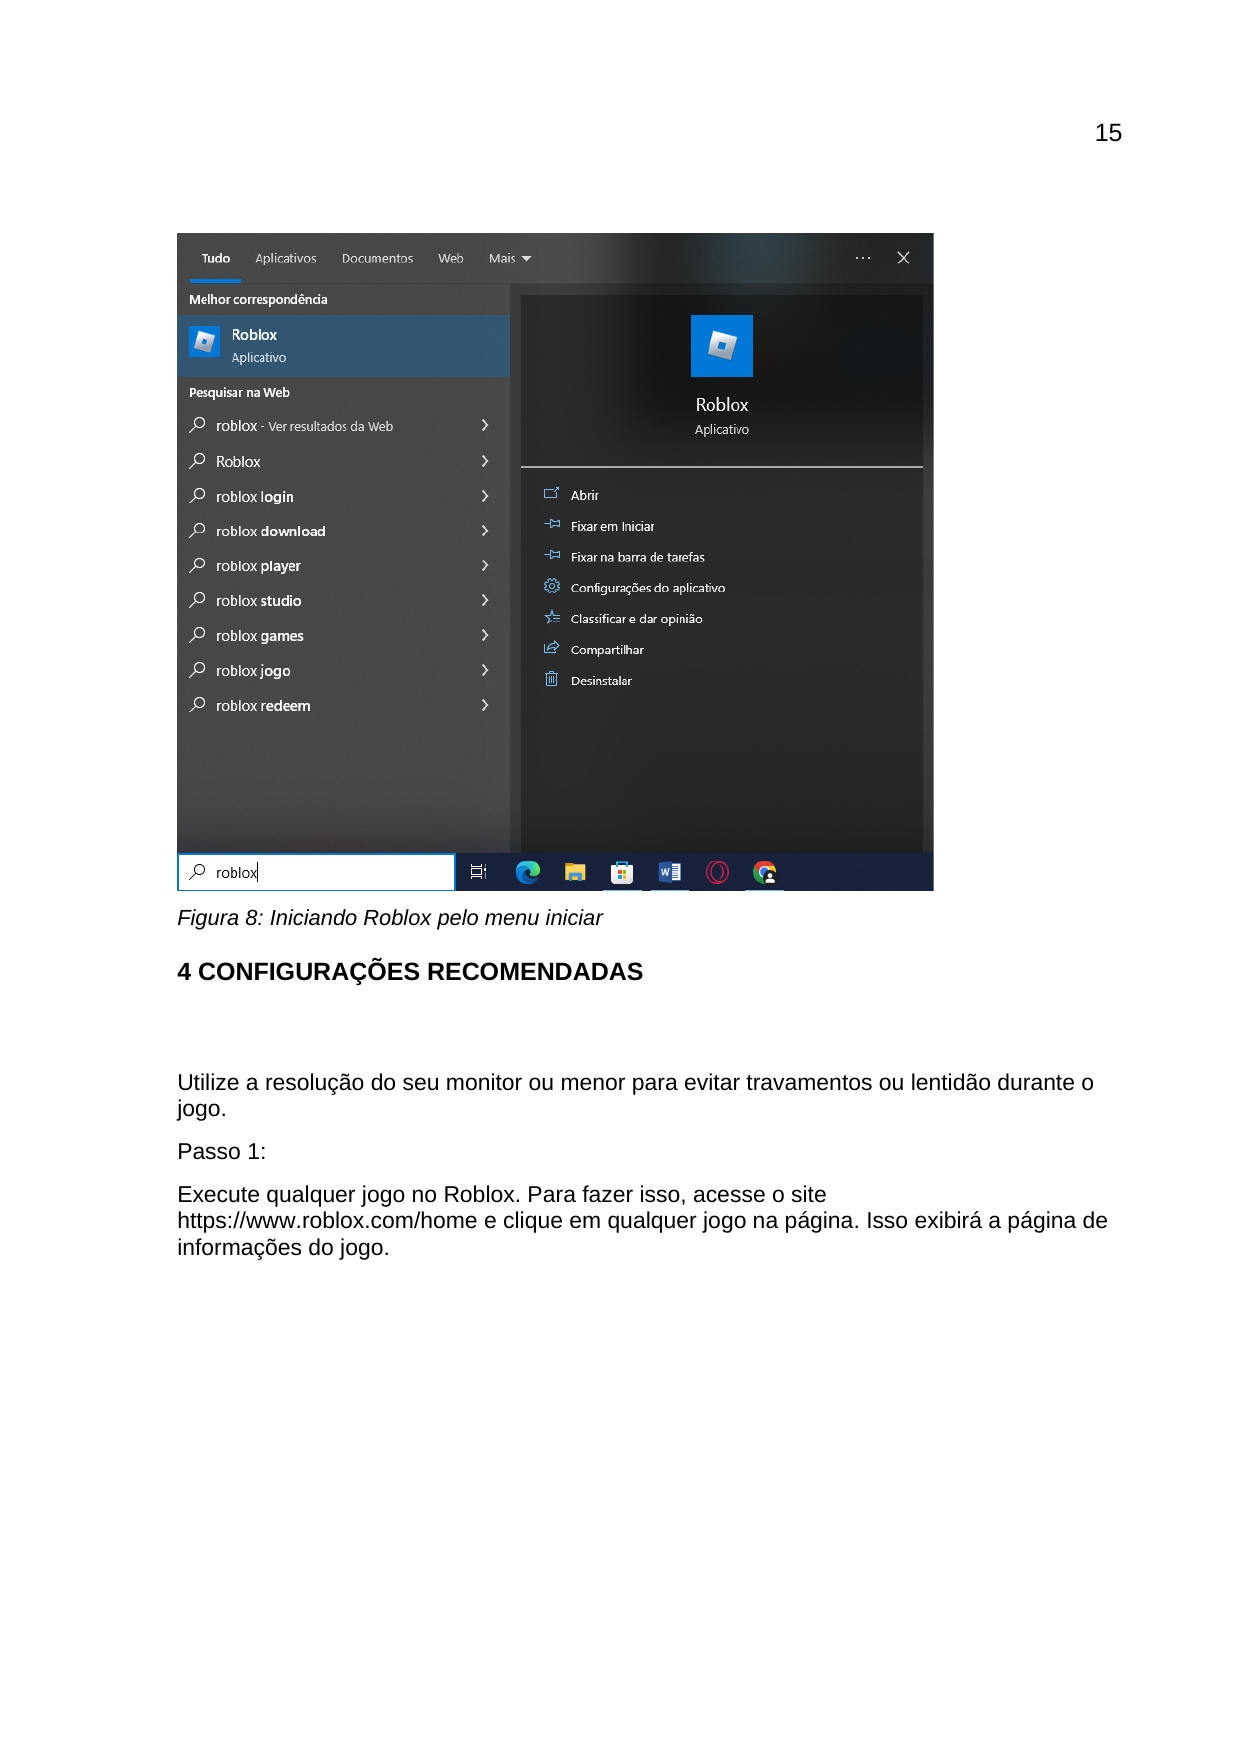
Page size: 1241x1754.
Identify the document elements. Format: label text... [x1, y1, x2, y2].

picture [177, 233, 934, 891]
text Figura 8: Iniciando Roblox pelo menu iniciar [177, 891, 934, 930]
text Utilize a resolução do seu monitor ou menor para evitar travamentos ou lentidão durante o jogo. [177, 1068, 1122, 1121]
subtitle 4 CONFIGURAÇÕES RECOMENDADAS [177, 957, 1122, 986]
text Passo 1: [177, 1138, 1122, 1164]
text Execute qualquer jogo no Roblox. Para fazer isso, acesse o site https://www.roblox.com/home e clique em qualquer jogo na página. Isso exibirá a página de informações do jogo. [177, 1181, 1122, 1260]
